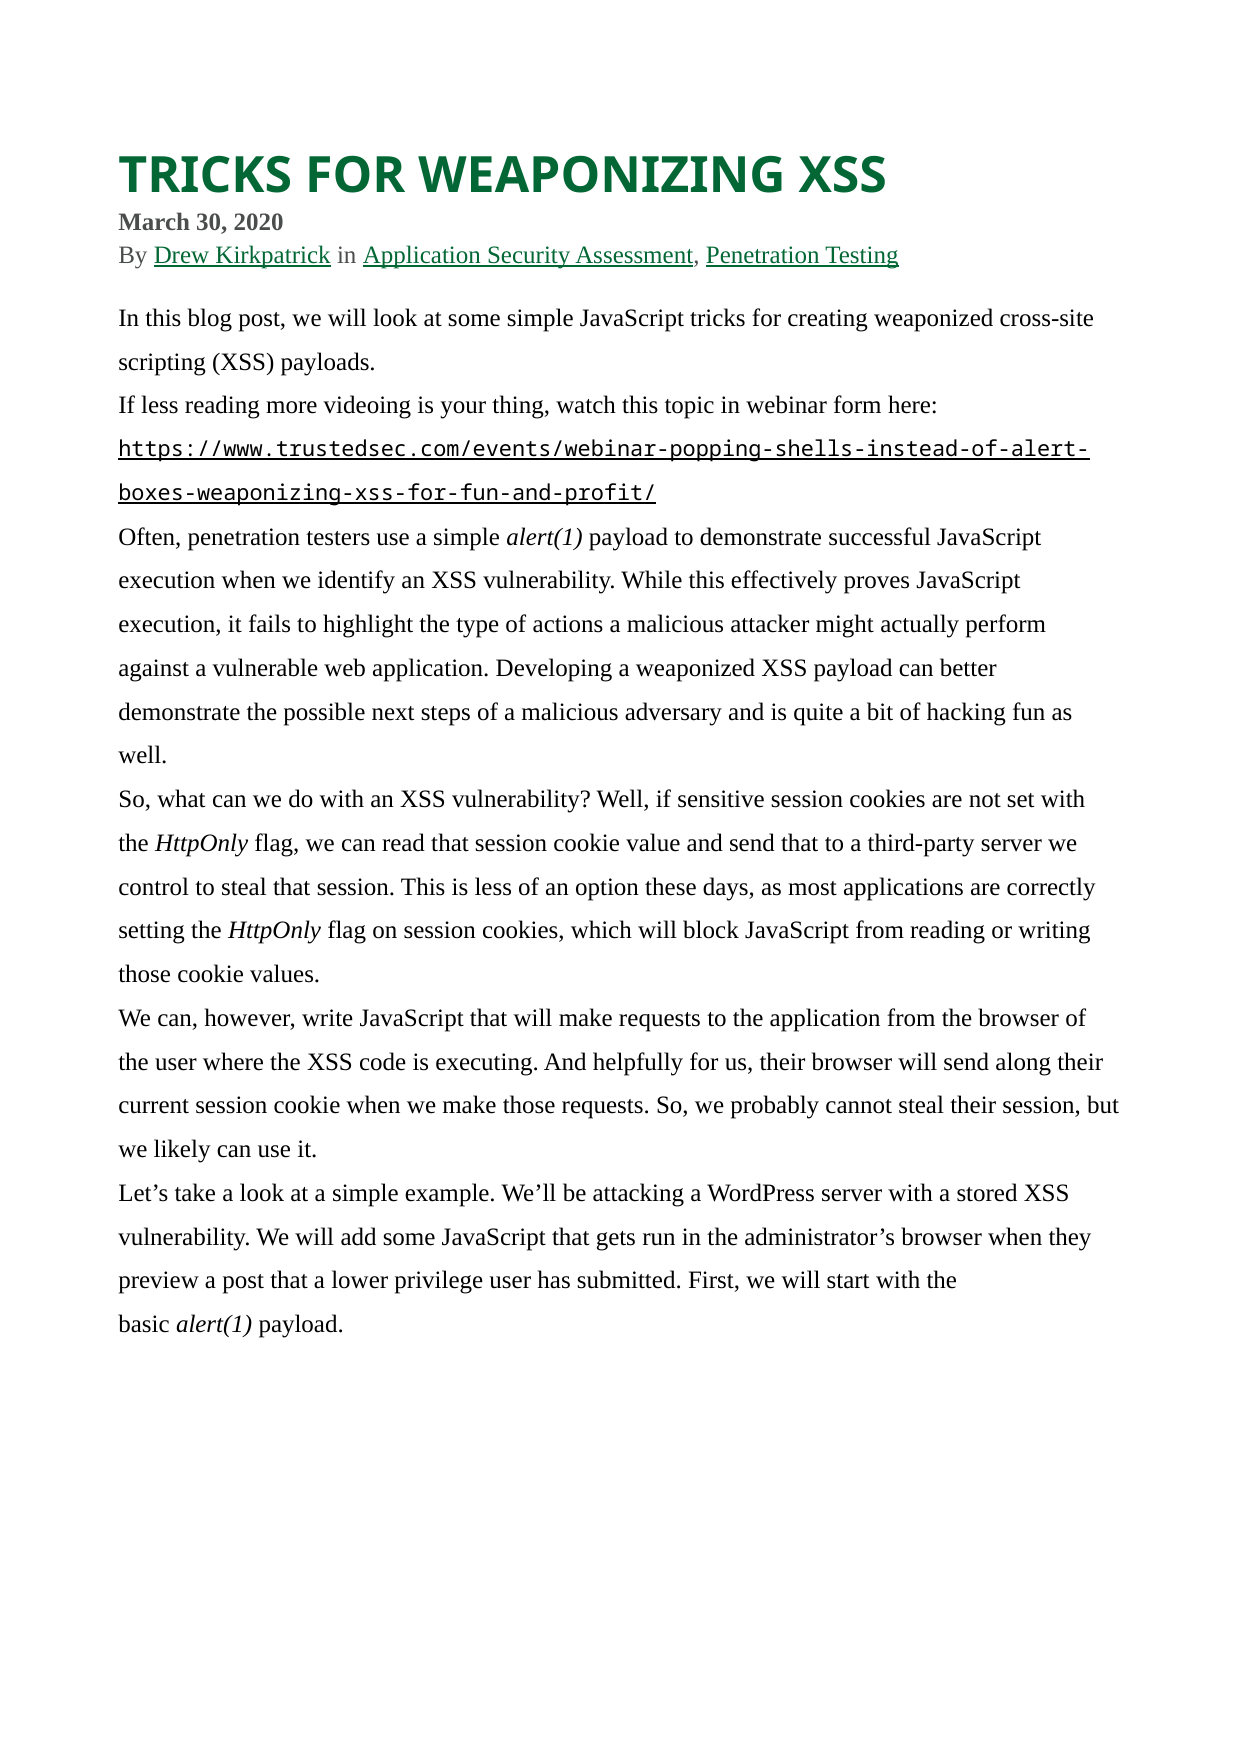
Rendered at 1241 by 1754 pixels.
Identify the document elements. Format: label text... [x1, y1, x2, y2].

text March 30, 2020 [118, 207, 1122, 236]
subtitle TRICKS FOR WEAPONIZING XSS [118, 118, 1122, 207]
text Often, penetration testers use a simple alert(1) payload to demonstrate successful JavaScript execution when we identify an XSS vulnerability. While this effectively proves JavaScript execution, it fails to highlight the type of actions a malicious attacker might actually perform against a vulnerable web application. Developing a weaponized XSS payload can better demonstrate the possible next steps of a malicious adversary and is quite a bit of hacking fun as well. [118, 507, 1122, 769]
text Let’s take a look at a simple example. We’ll be attacking a WordPress server with a stored XSS vulnerability. We will add some JavaScript that gets run in the administrator’s browser when they preview a post that a lower privilege user has submitted. First, we will start with the basic alert(1) payload. [118, 1163, 1122, 1338]
text If less reading more videoing is your thing, watch this topic in webinar form here: https://www.trustedsec.com/events/webinar-popping-shells-instead-of-alert-boxes-weaponizing-xss-for-fun-and-profit/ [118, 375, 1122, 507]
text In this blog post, we will look at some simple JavaScript tricks for creating weaponized cross-site scripting (XSS) payloads. [118, 288, 1122, 375]
text We can, however, write JavaScript that will make requests to the application from the browser of the user where the XSS code is executing. And helpfully for us, their browser will send along their current session cookie when we make those requests. So, we probably cannot steal their session, but we likely can use it. [118, 988, 1122, 1163]
text So, what can we do with an XSS vulnerability? Well, if sensitive session cookies are not set with the HttpOnly flag, we can read that session cookie value and send that to a third-party server we control to steal that session. This is less of an option these days, as most applications are correctly setting the HttpOnly flag on session cookies, which will block JavaScript from reading or writing those cookie values. [118, 769, 1122, 988]
text By Drew Kirkpatrick in Application Security Assessment, Penetration Testing [118, 240, 1122, 269]
